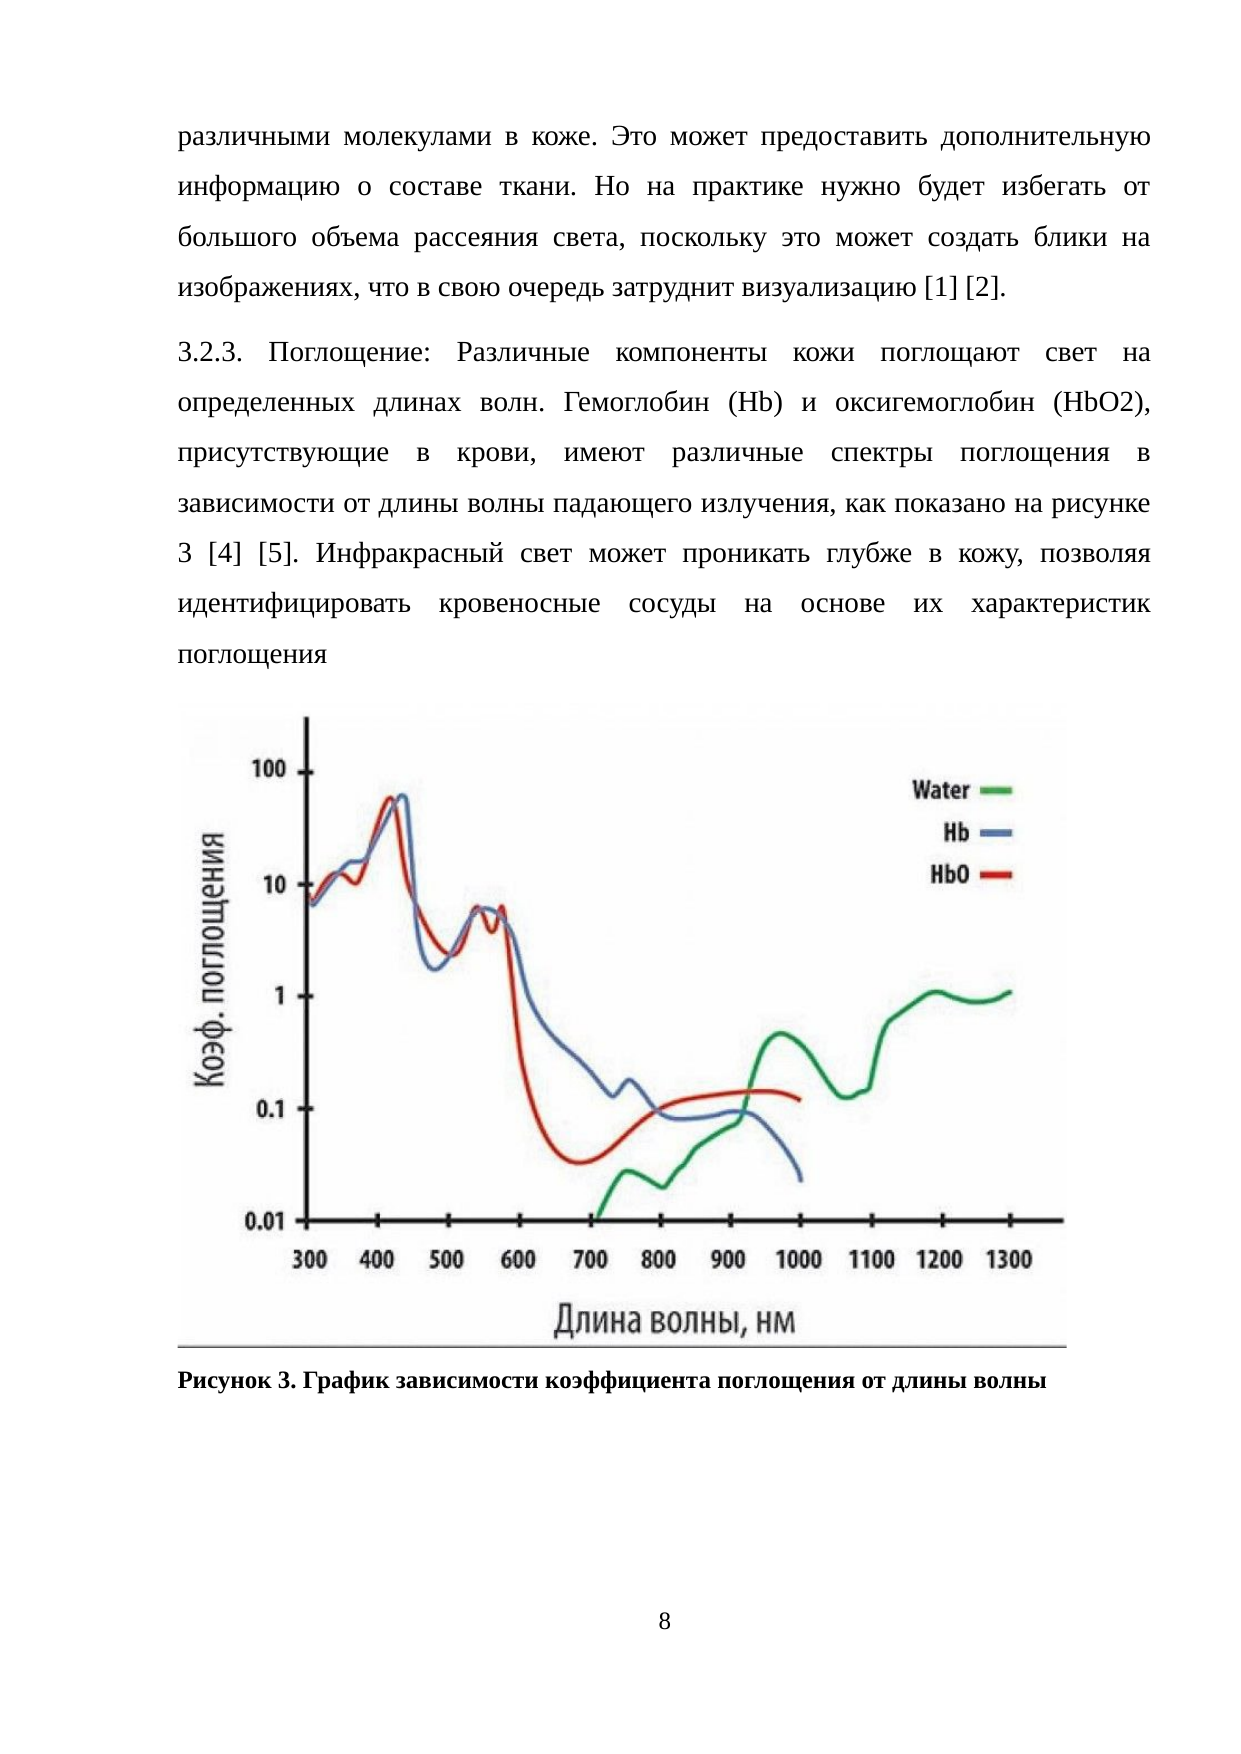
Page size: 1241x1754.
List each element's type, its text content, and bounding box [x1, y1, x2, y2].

text 3.2.3. Поглощение: Различные компоненты кожи поглощают свет на определенных длинах волн. Гемоглобин (Hb) и оксигемоглобин (HbO2), присутствующие в крови, имеют различные спектры поглощения в зависимости от длины волны падающего излучения, как показано на рисунке 3 [4] [5]. Инфракрасный свет может проникать глубже в кожу, позволяя идентифицировать кровеносные сосуды на основе их характеристик поглощения [177, 334, 1152, 669]
picture [177, 703, 1067, 1348]
text различными молекулами в коже. Это может предоставить дополнительную информацию о составе ткани. Но на практике нужно будет избегать от большого объема рассеяния света, поскольку это может создать блики на изображениях, что в свою очередь затруднит визуализацию [1] [2]. [177, 118, 1152, 303]
text Рисунок 3. График зависимости коэффициента поглощения от длины волны [177, 1336, 1152, 1394]
